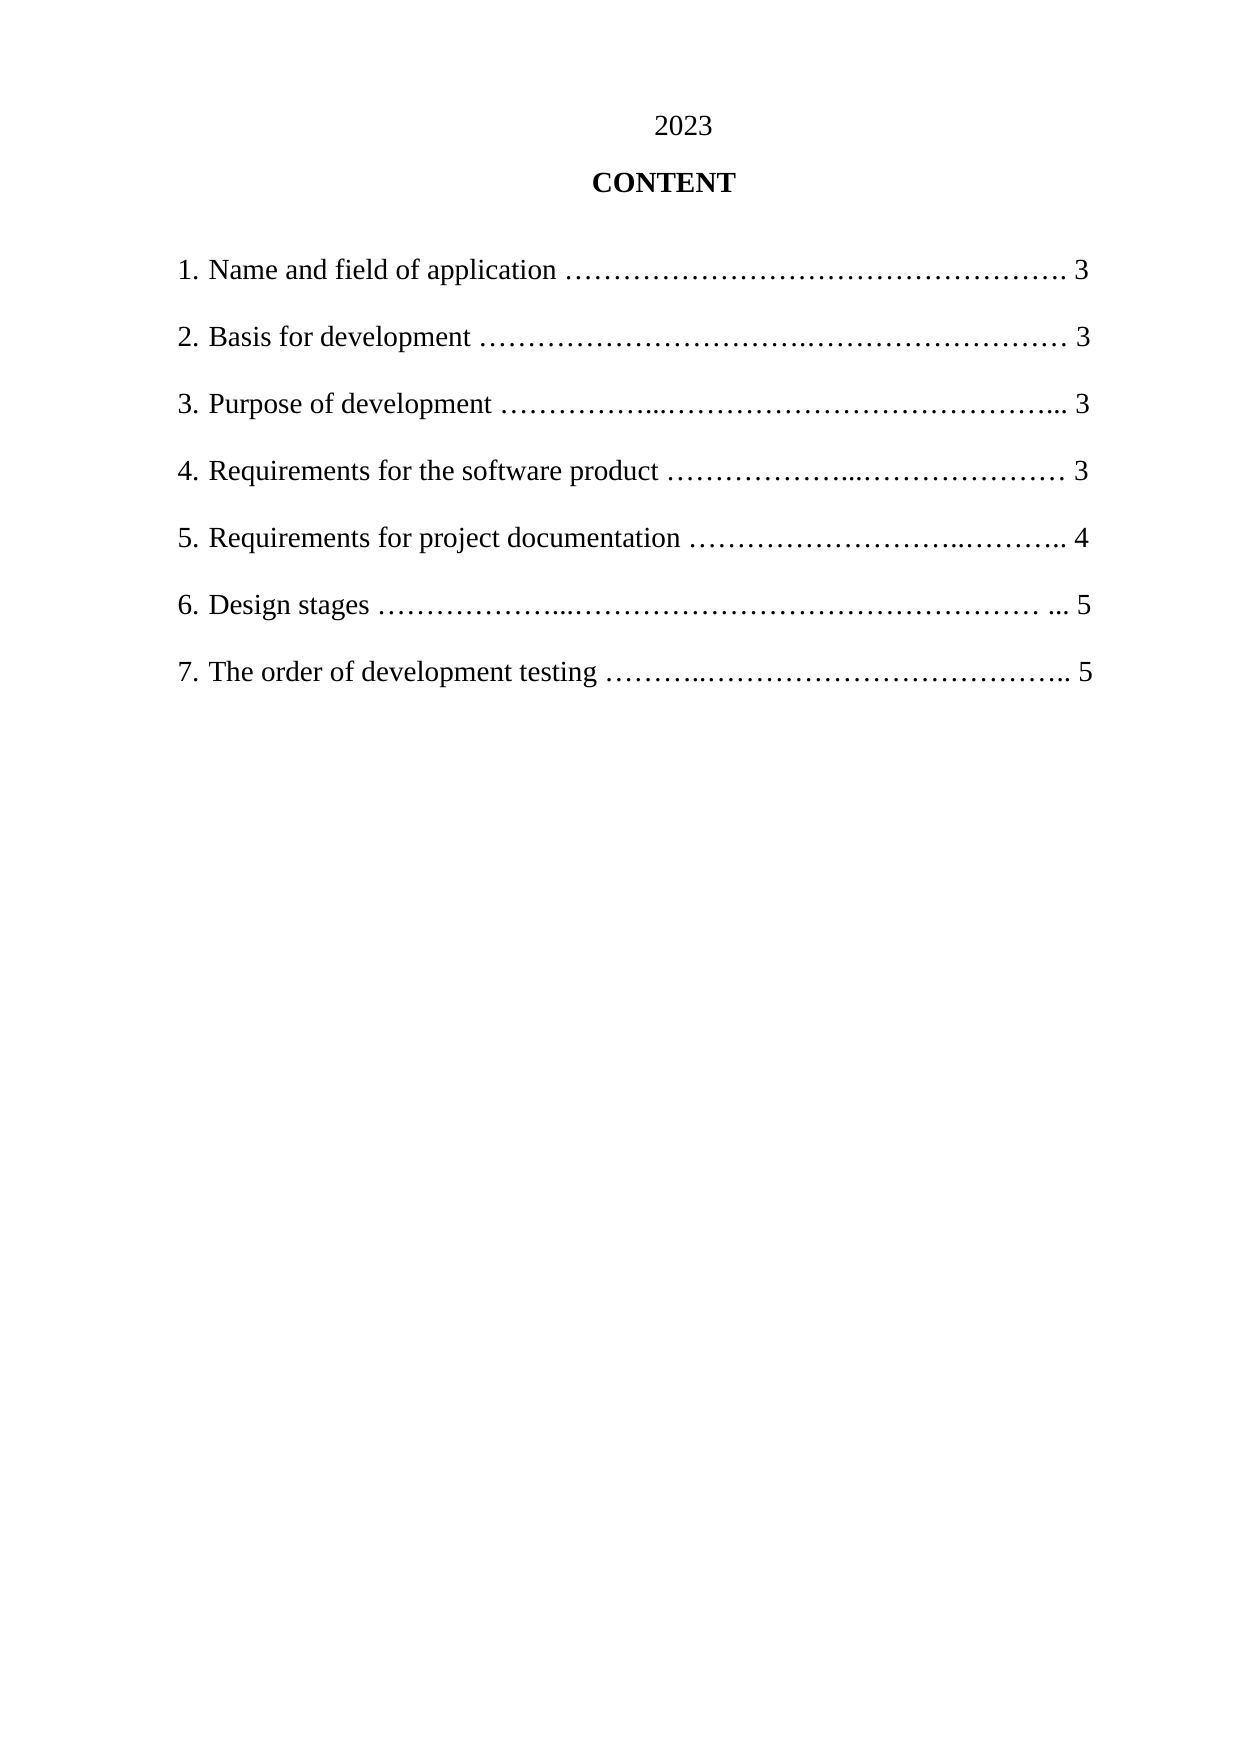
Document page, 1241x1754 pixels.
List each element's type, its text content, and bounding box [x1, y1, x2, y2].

list Requirements for project documentation ………………………..……….. 4 [177, 520, 1152, 554]
text 2023 [654, 108, 1152, 141]
list The order of development testing ………..……………………………….. 5 [177, 654, 1152, 688]
list Name and field of application ……………………………………………. 3 [177, 252, 1152, 286]
list Design stages ………………...………………………………………… ... 5 [177, 587, 1152, 621]
text CONTENT [592, 166, 1152, 199]
list Basis for development …………………………….……………………… 3 [177, 319, 1152, 353]
list Purpose of development ……………...…………………………………... 3 [177, 386, 1152, 420]
list Requirements for the software product ………………...………………… 3 [177, 453, 1152, 487]
